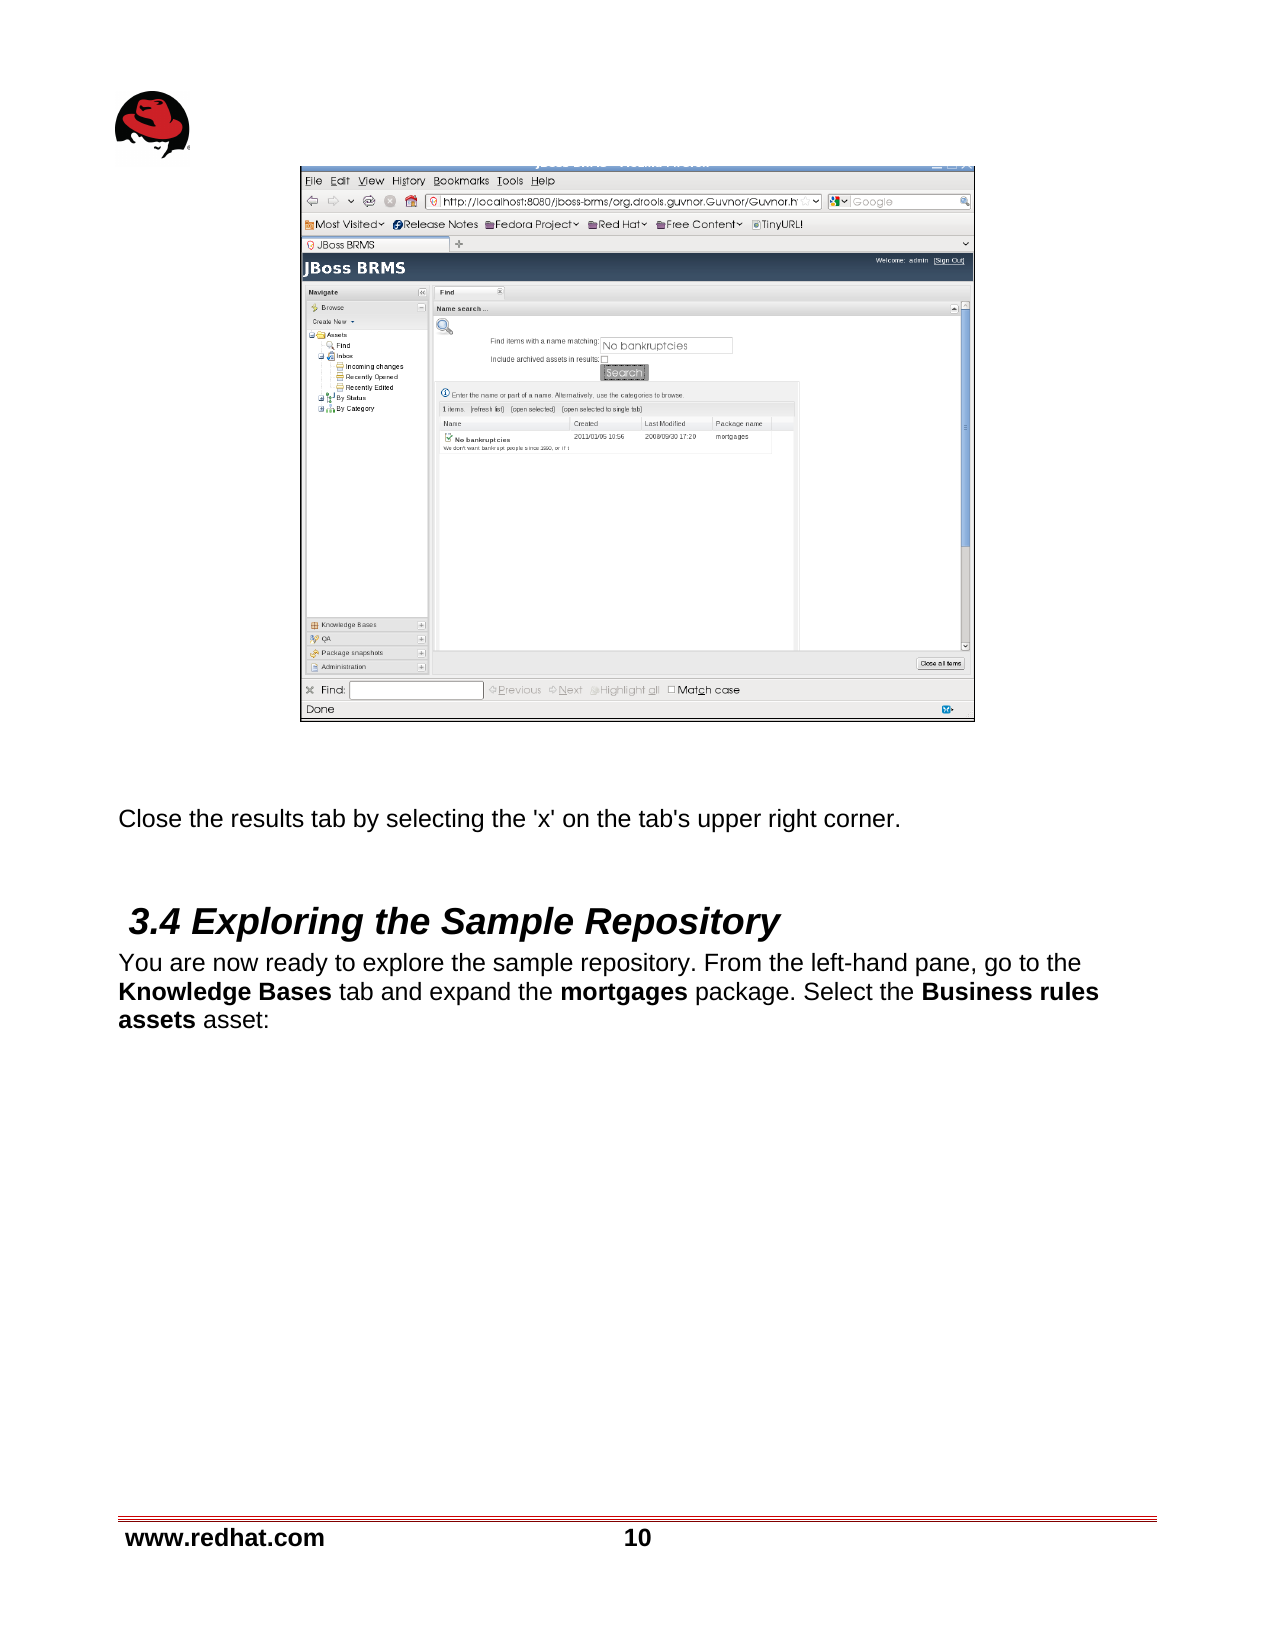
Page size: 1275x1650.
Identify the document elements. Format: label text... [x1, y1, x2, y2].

picture [300, 166, 975, 722]
picture [115, 91, 190, 167]
text Close the results tab by selecting the 'x' on the tab's upper right corner. [118, 804, 1157, 833]
subtitle Exploring the Sample Repository [118, 899, 1157, 942]
text You are now ready to explore the sample repository. From the left-hand pane, go to the Knowledge Bases tab and expand the mortgages package. Select the Business rules assets asset: [118, 948, 1157, 1034]
